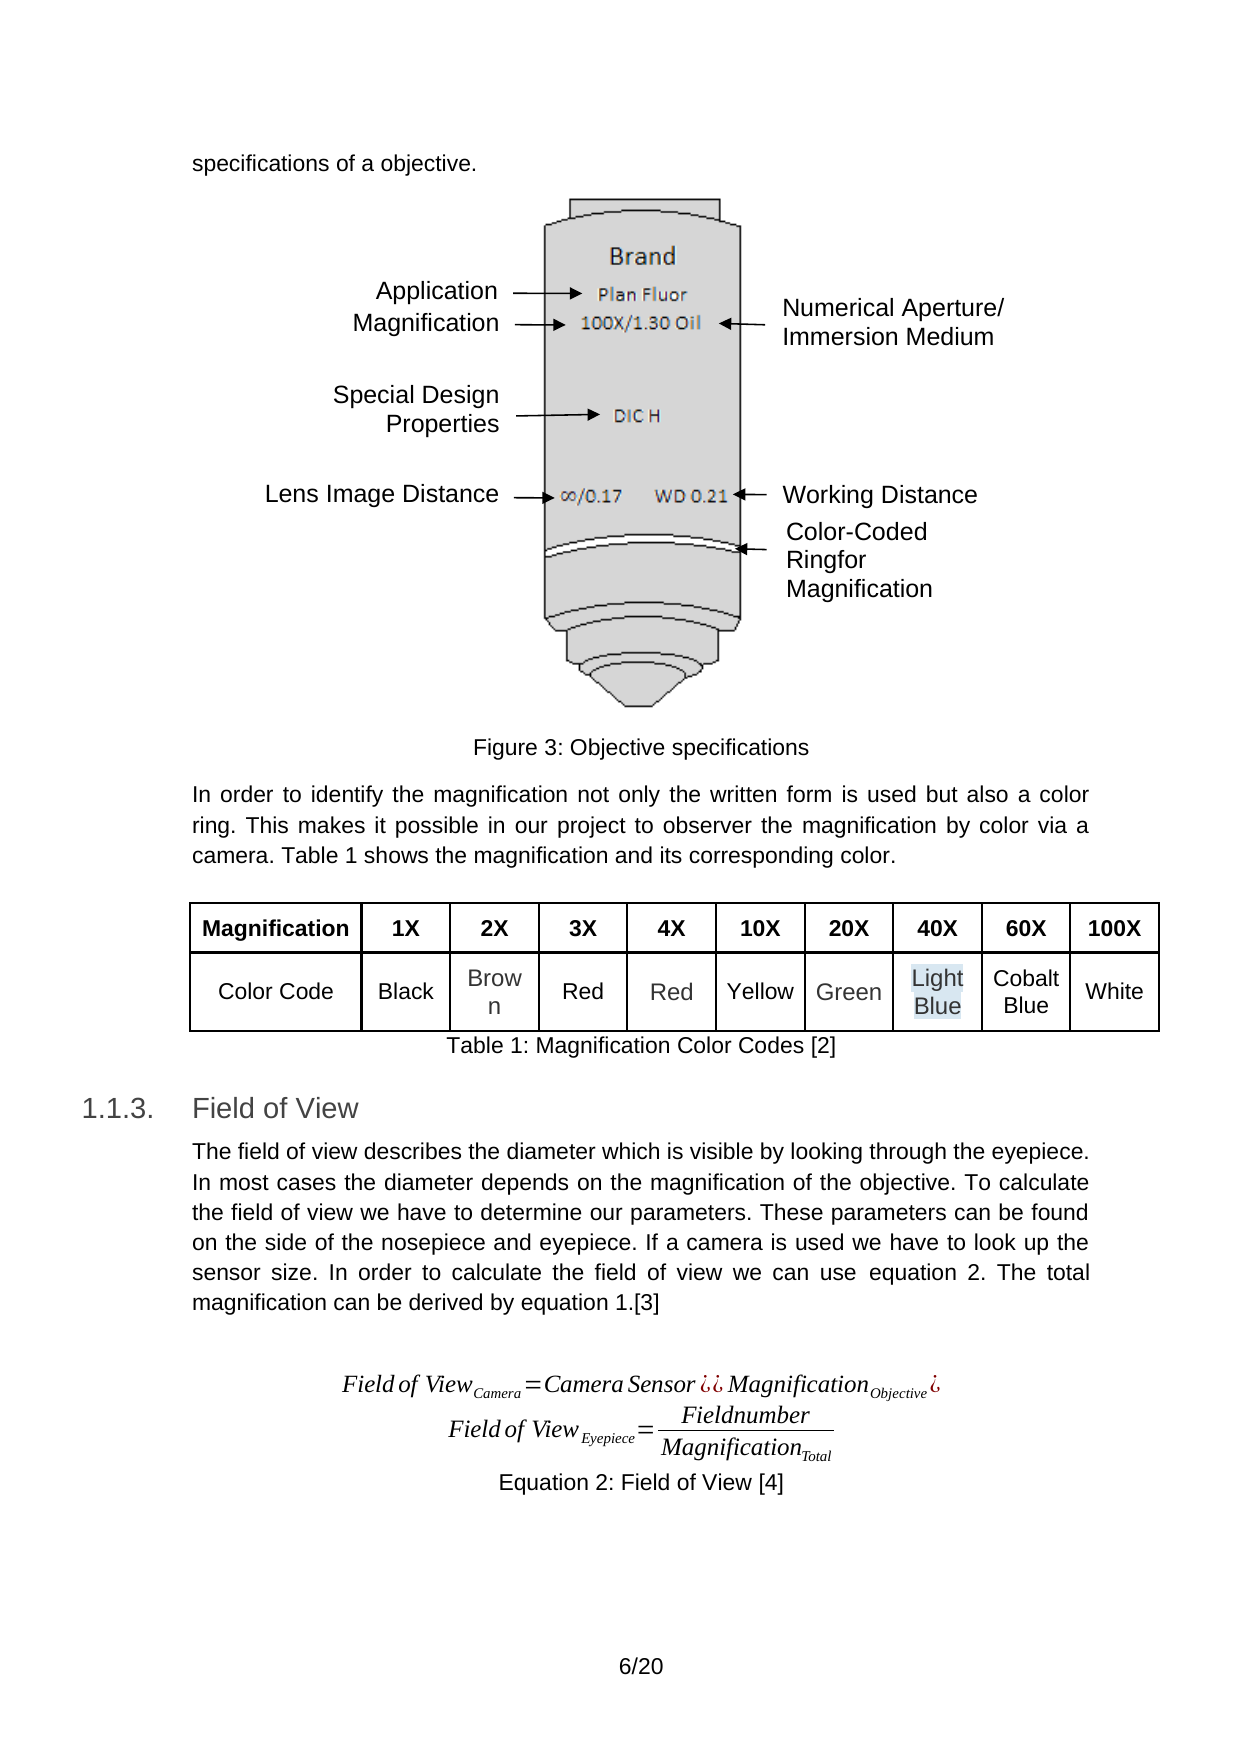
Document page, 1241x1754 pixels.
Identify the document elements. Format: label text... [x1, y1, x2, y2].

text Table 1: Magnification Color Codes [2] [192, 1032, 1090, 1058]
table_cell Cobalt Blue [983, 954, 1069, 1029]
table_cell Yellow [717, 954, 804, 1029]
subtitle Field of View [154, 1091, 1090, 1125]
text The field of view describes the diameter which is visible by looking through the eyepiece. In most cases the diameter depends on the magnification of the objective. To calculate the field of view we have to determine our parameters. These parameters can be found on the side of the nosepiece and eyepiece. If a camera is used we have to look up the sensor size. In order to calculate the field of view we can use equation 2. The total magnification can be derived by equation 1.[3] [192, 1138, 1090, 1316]
table_cell White [1071, 954, 1158, 1029]
table_cell Black [363, 954, 449, 1029]
table_header 3X [540, 904, 626, 951]
table_header 40X [894, 904, 981, 951]
table_header 2X [451, 904, 538, 951]
table_cell Red [540, 954, 626, 1029]
table_header 60X [983, 904, 1069, 951]
table_cell Green [806, 954, 892, 1029]
table_cell Color Code [191, 954, 360, 1029]
table_header 4X [628, 904, 715, 951]
picture [497, 180, 806, 731]
table_header Magnification [191, 904, 360, 951]
text specifications of a objective. [192, 150, 1090, 176]
text In order to identify the magnification not only the written form is used but also a color ring. This makes it possible in our project to observer the magnification by color via a camera. Table 1 shows the magnification and its corresponding color. [192, 781, 1090, 868]
table_header 1X [363, 904, 449, 951]
table_cell Light Blue [894, 954, 981, 1029]
table_cell Red [628, 954, 715, 1029]
text Figure 3: Objective specifications [192, 734, 1090, 761]
table_header 20X [806, 904, 892, 951]
table_cell Brown [451, 954, 538, 1029]
text Equation 2: Field of View [4] [192, 1468, 1090, 1495]
table_header 100X [1071, 904, 1158, 951]
table_header 10X [717, 904, 804, 951]
